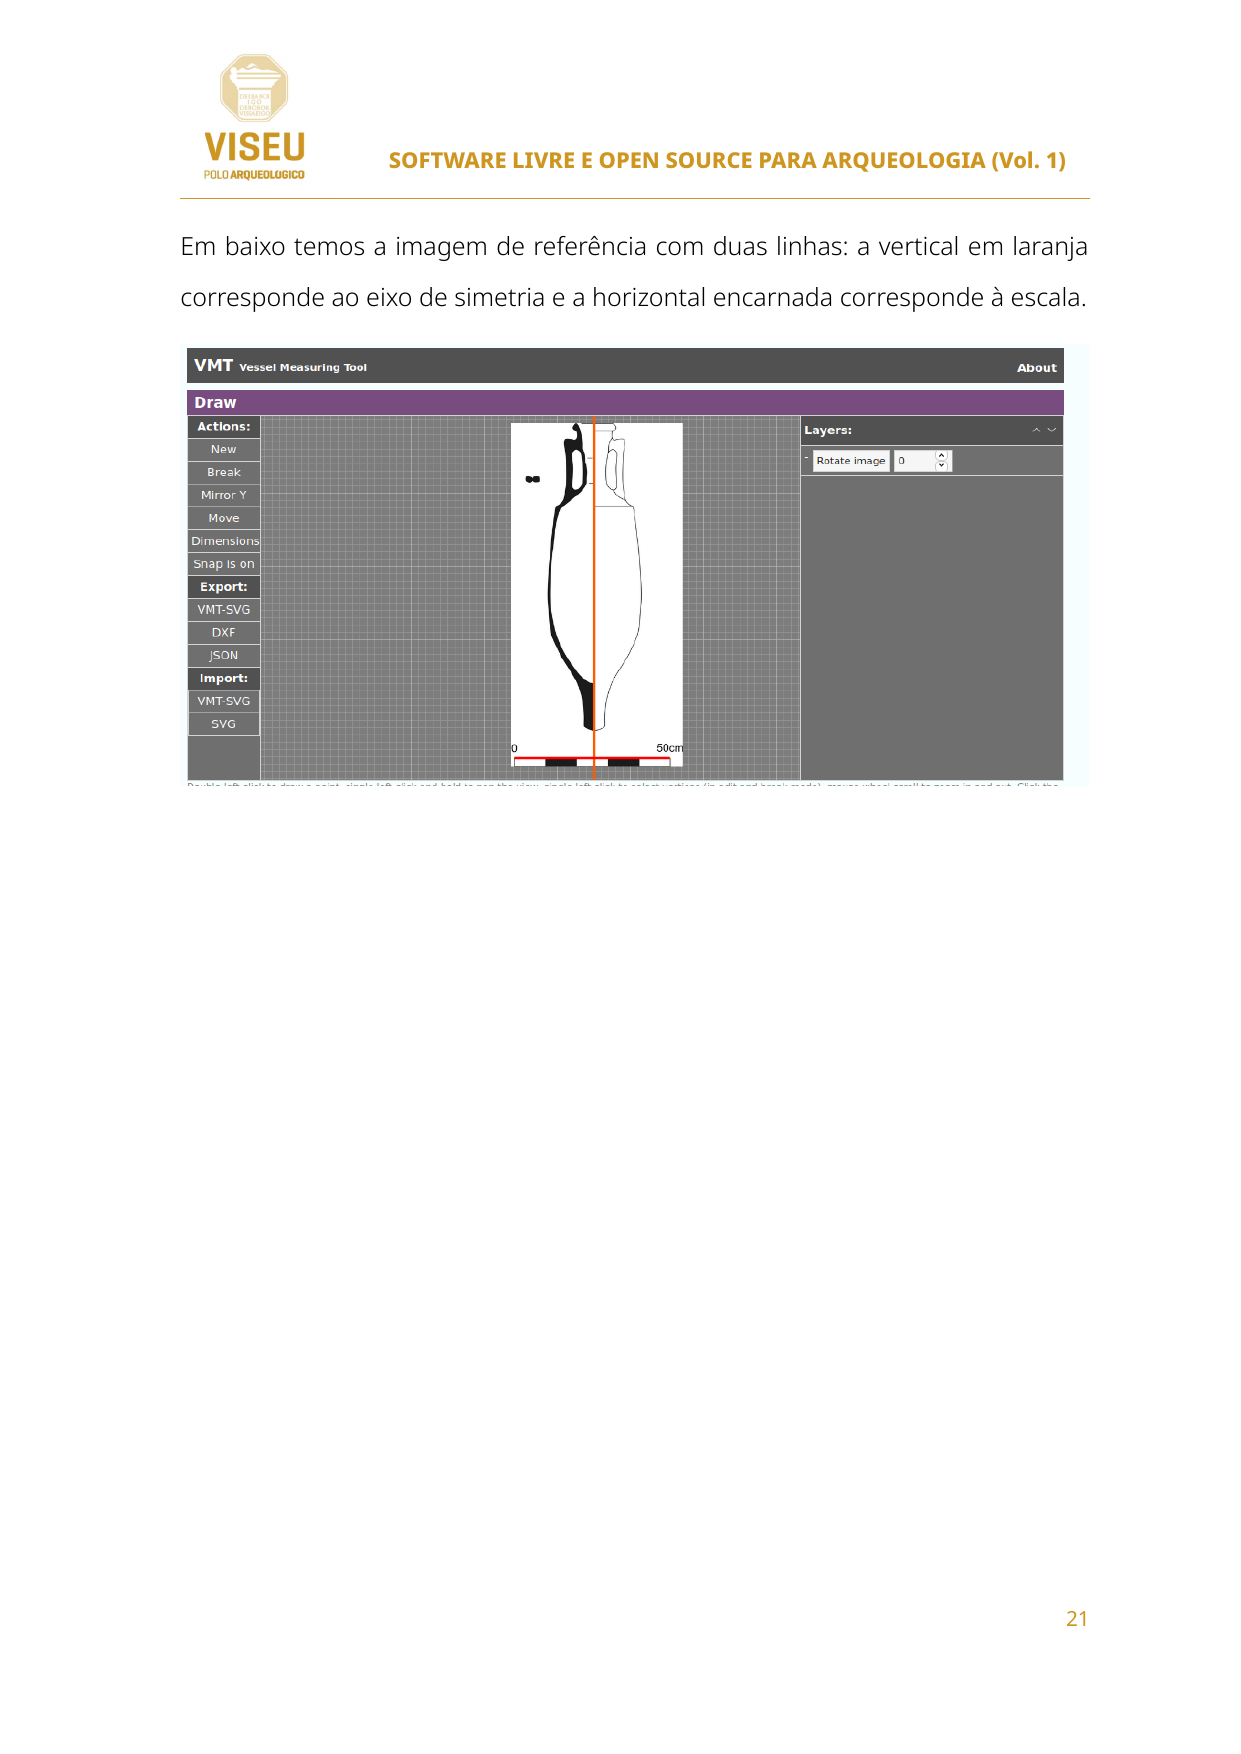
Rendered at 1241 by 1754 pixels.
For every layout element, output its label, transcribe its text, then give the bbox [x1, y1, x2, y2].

picture [180, 344, 1090, 786]
text Em baixo temos a imagem de referência com duas linhas: a vertical em laranja corresponde ao eixo de simetria e a horizontal encarnada corresponde à escala. [180, 228, 1090, 313]
